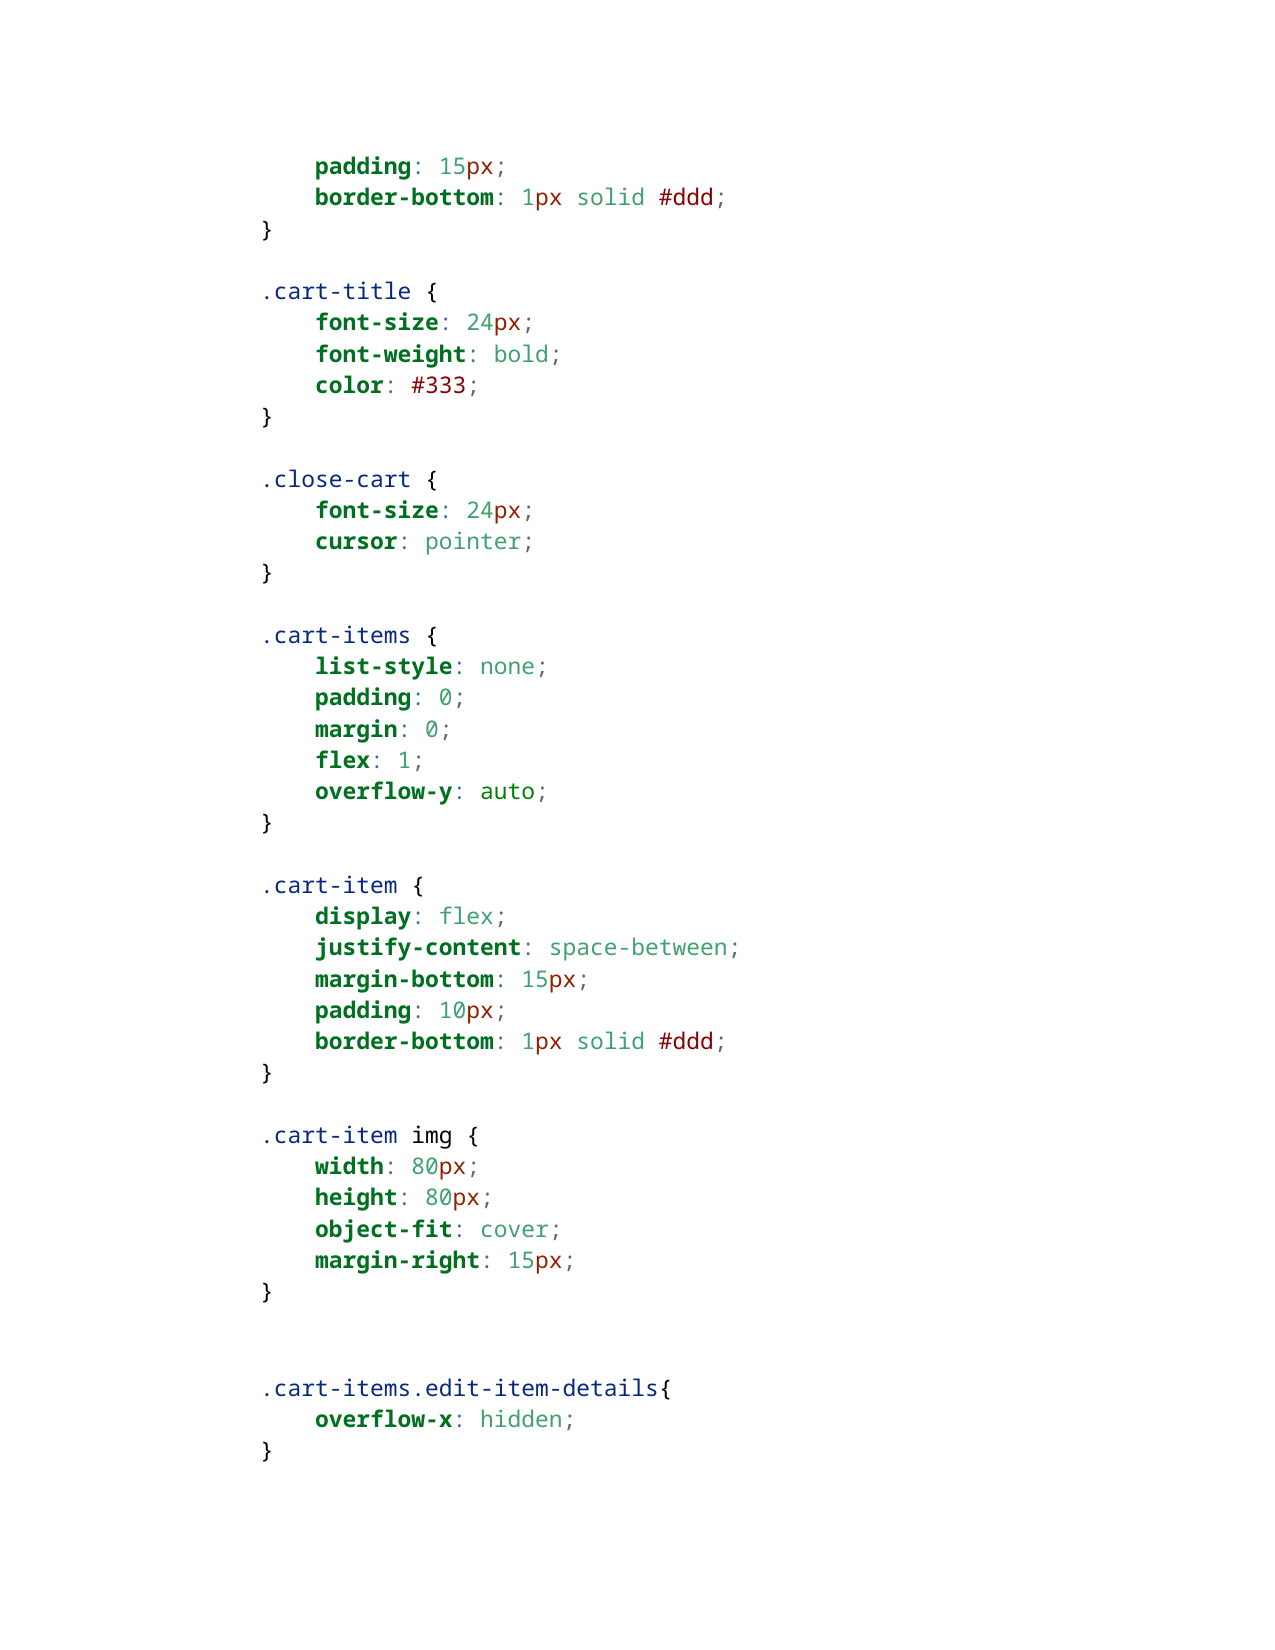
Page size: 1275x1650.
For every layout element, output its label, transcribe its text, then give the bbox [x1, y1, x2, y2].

text padding: 15px; border-bottom: 1px solid #ddd; } .cart-title { font-size: 24px; font-weight: bold; color: #333; } .close-cart { font-size: 24px; cursor: pointer; } .cart-items { list-style: none; padding: 0; margin: 0; flex: 1; overflow-y: auto; } .cart-item { display: flex; justify-content: space-between; margin-bottom: 15px; padding: 10px; border-bottom: 1px solid #ddd; } .cart-item img { width: 80px; height: 80px; object-fit: cover; margin-right: 15px; } .cart-items.edit-item-details{ overflow-x: hidden; } [150, 150, 1125, 1497]
